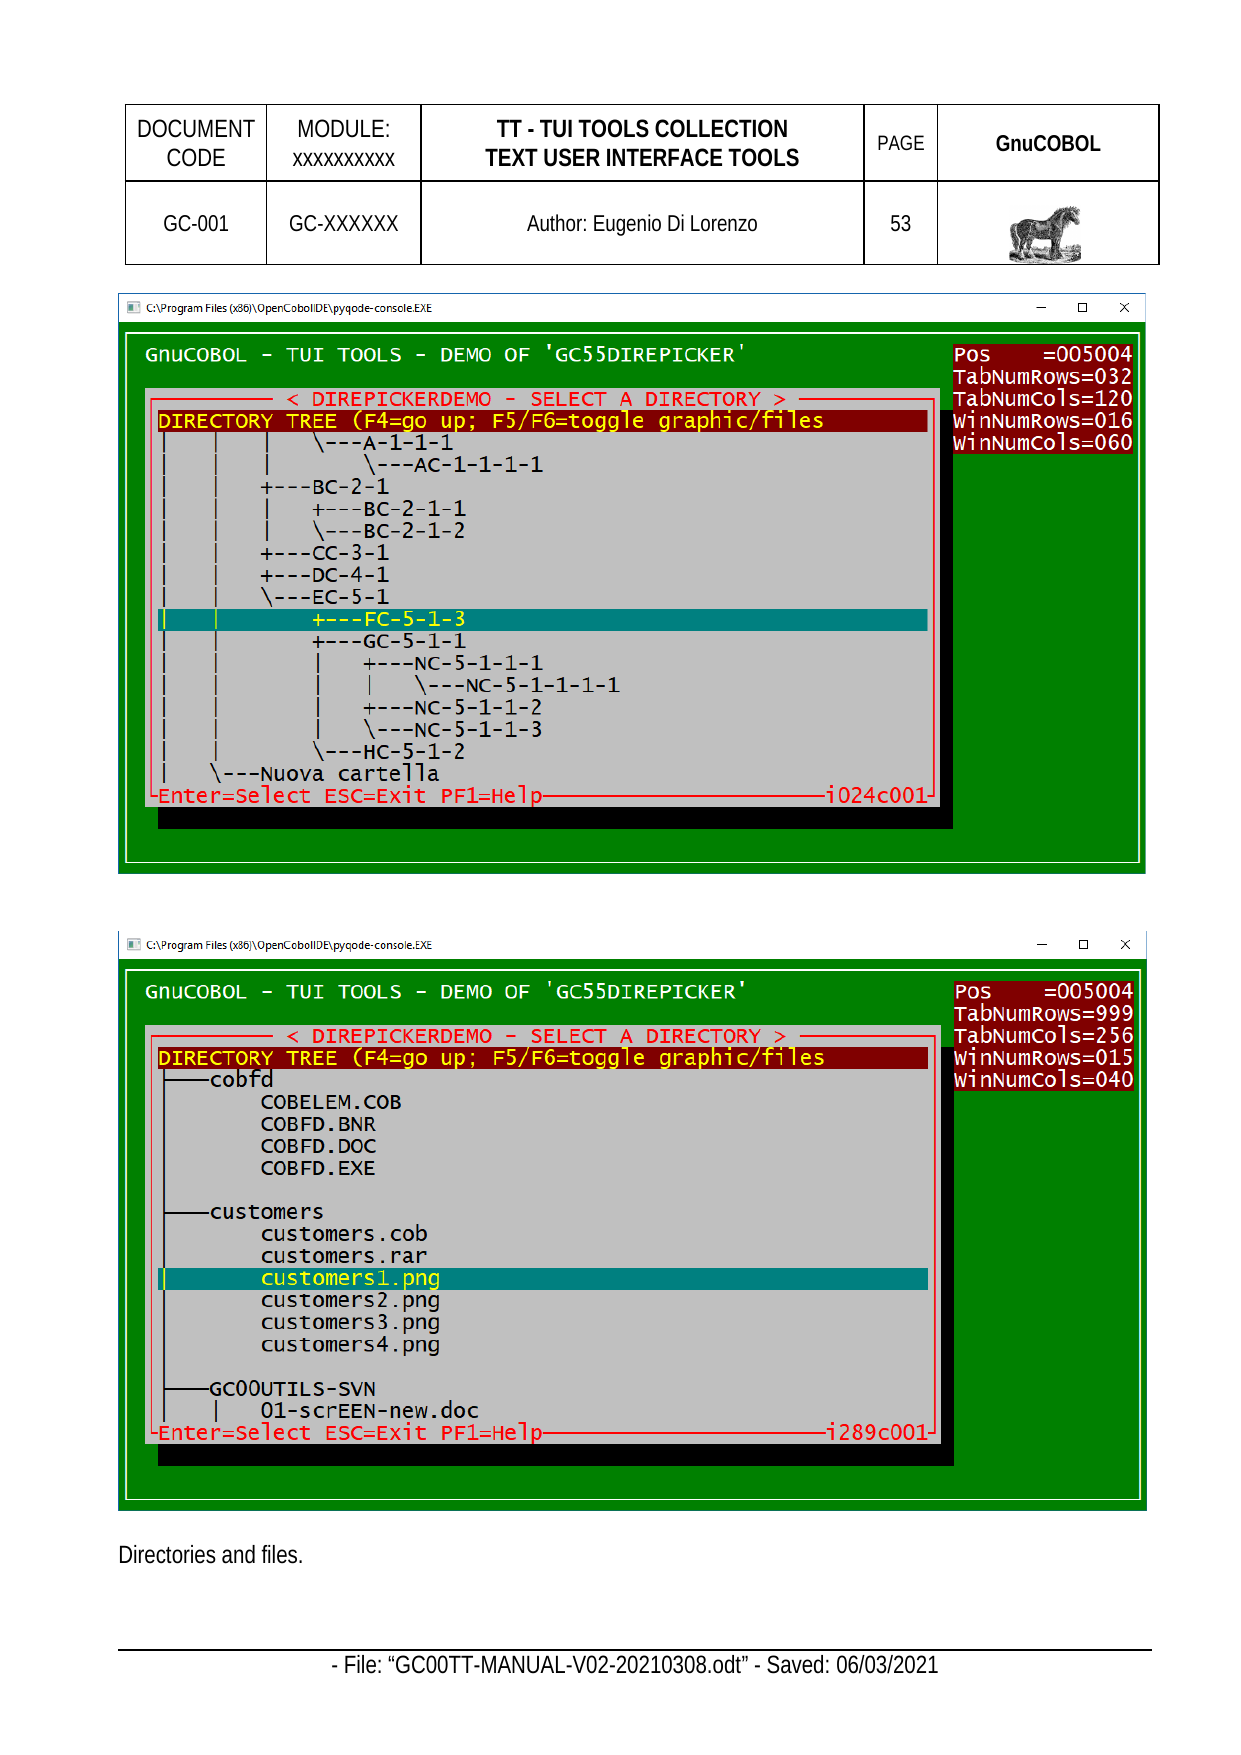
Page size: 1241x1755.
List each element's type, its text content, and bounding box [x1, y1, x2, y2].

text Directories and files. [118, 1539, 1152, 1568]
